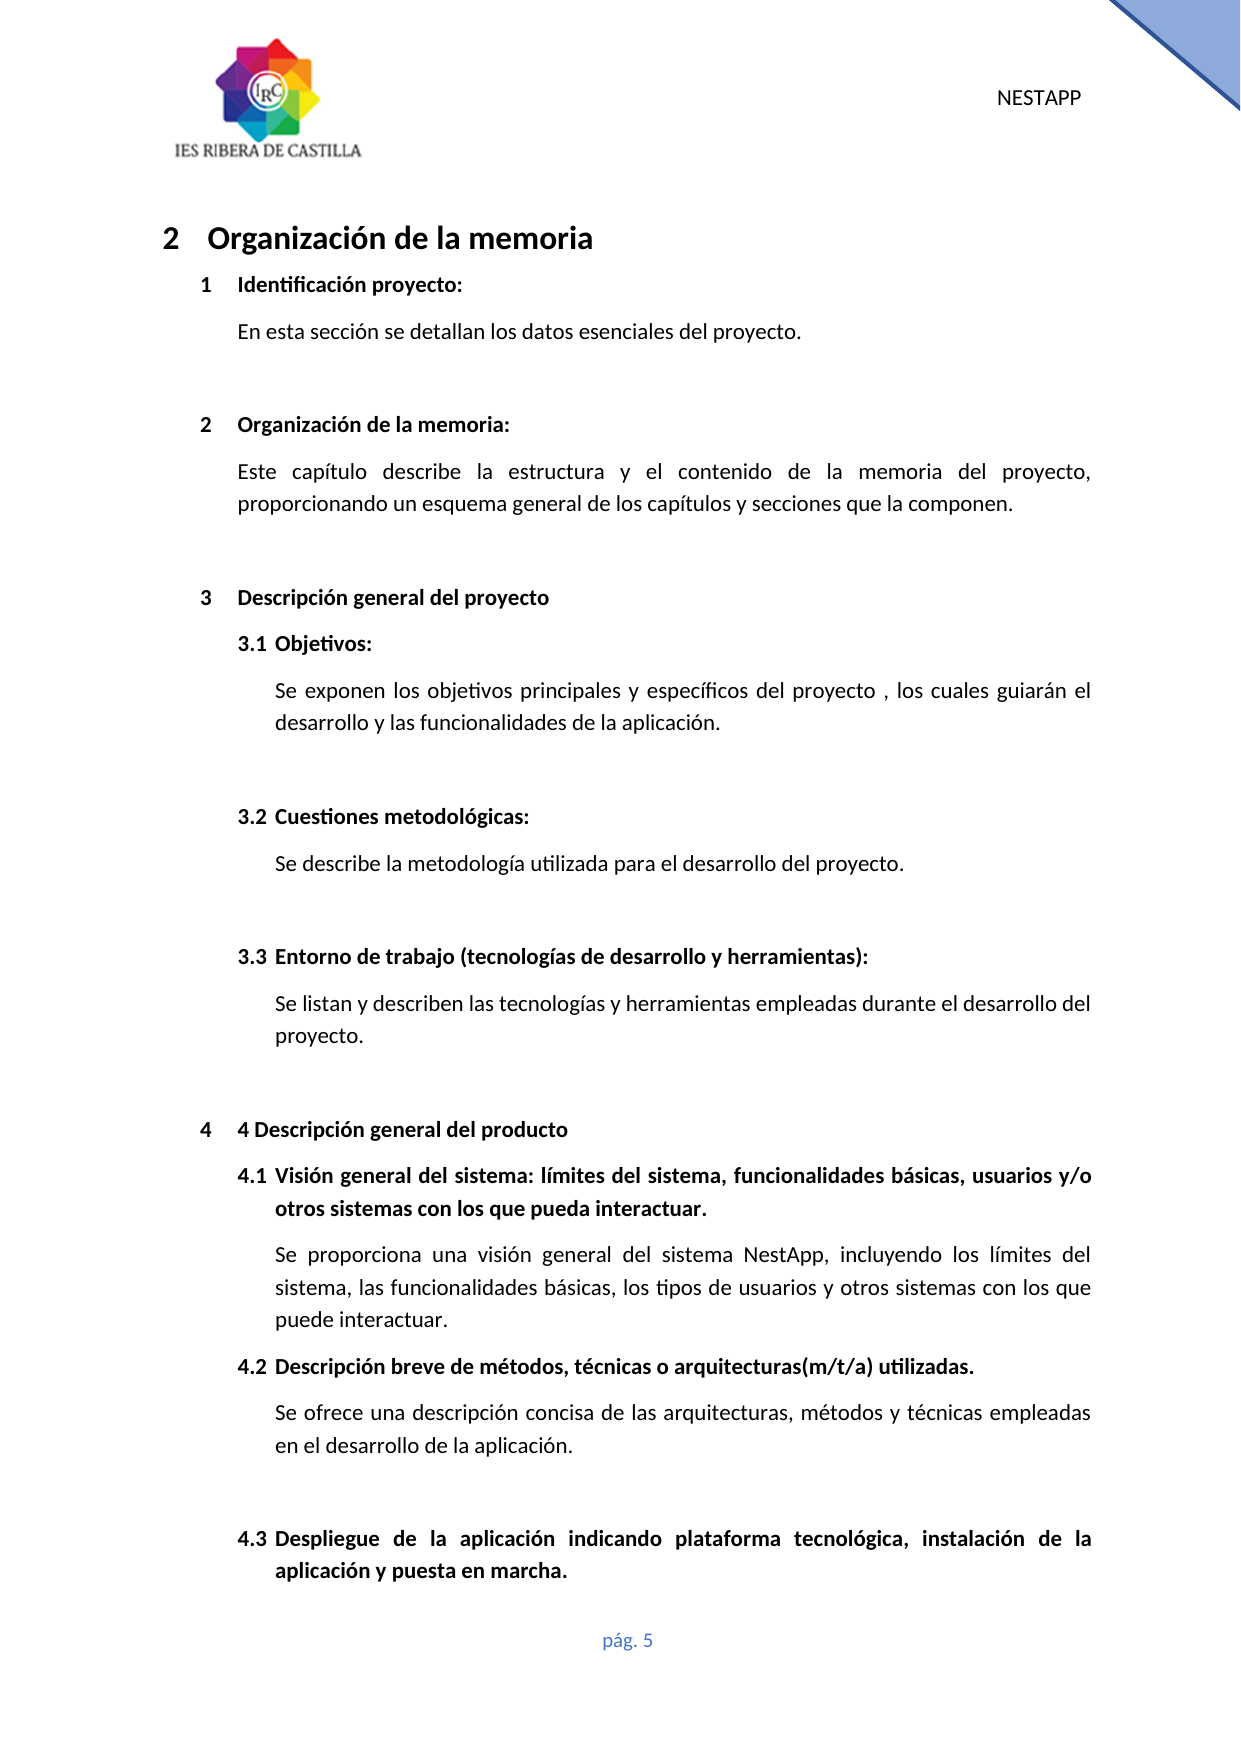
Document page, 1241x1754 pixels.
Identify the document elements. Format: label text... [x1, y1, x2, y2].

list Este capítulo describe la estructura y el contenido de la memoria del proyecto, proporcionando un esquema general de los capítulos y secciones que la componen. [200, 457, 1093, 517]
list Se describe la metodología utilizada para el desarrollo del proyecto. [237, 849, 1093, 877]
list Organización de la memoria: [200, 410, 1093, 438]
list Se proporciona una visión general del sistema NestApp, incluyendo los límites del sistema, las funcionalidades básicas, los tipos de usuarios y otros sistemas con los que puede interactuar. [237, 1241, 1093, 1333]
list Se exponen los objetivos principales y específicos del proyecto , los cuales guiarán el desarrollo y las funcionalidades de la aplicación. [237, 676, 1093, 737]
list Descripción breve de métodos, técnicas o arquitecturas(m/t/a) utilizadas. [237, 1352, 1093, 1380]
list Se ofrece una descripción concisa de las arquitecturas, métodos y técnicas empleadas en el desarrollo de la aplicación. [237, 1398, 1093, 1459]
list En esta sección se detallan los datos esenciales del proyecto. [200, 317, 1093, 345]
list Se listan y describen las tecnologías y herramientas empleadas durante el desarrollo del proyecto. [237, 989, 1093, 1049]
list Objetivos: [237, 629, 1093, 658]
list Despliegue de la aplicación indicando plataforma tecnológica, instalación de la aplicación y puesta en marcha. [237, 1524, 1093, 1584]
list Descripción general del proyecto [200, 583, 1093, 611]
subtitle Organización de la memoria [162, 217, 1093, 258]
list 4 Descripción general del producto [200, 1115, 1093, 1143]
list Visión general del sistema: límites del sistema, funcionalidades básicas, usuarios y/o otros sistemas con los que pueda interactuar. [237, 1162, 1093, 1222]
picture [173, 29, 366, 164]
list Cuestiones metodológicas: [237, 802, 1093, 830]
list Entorno de trabajo (tecnologías de desarrollo y herramientas): [237, 942, 1093, 970]
list Identificación proyecto: [200, 270, 1093, 298]
